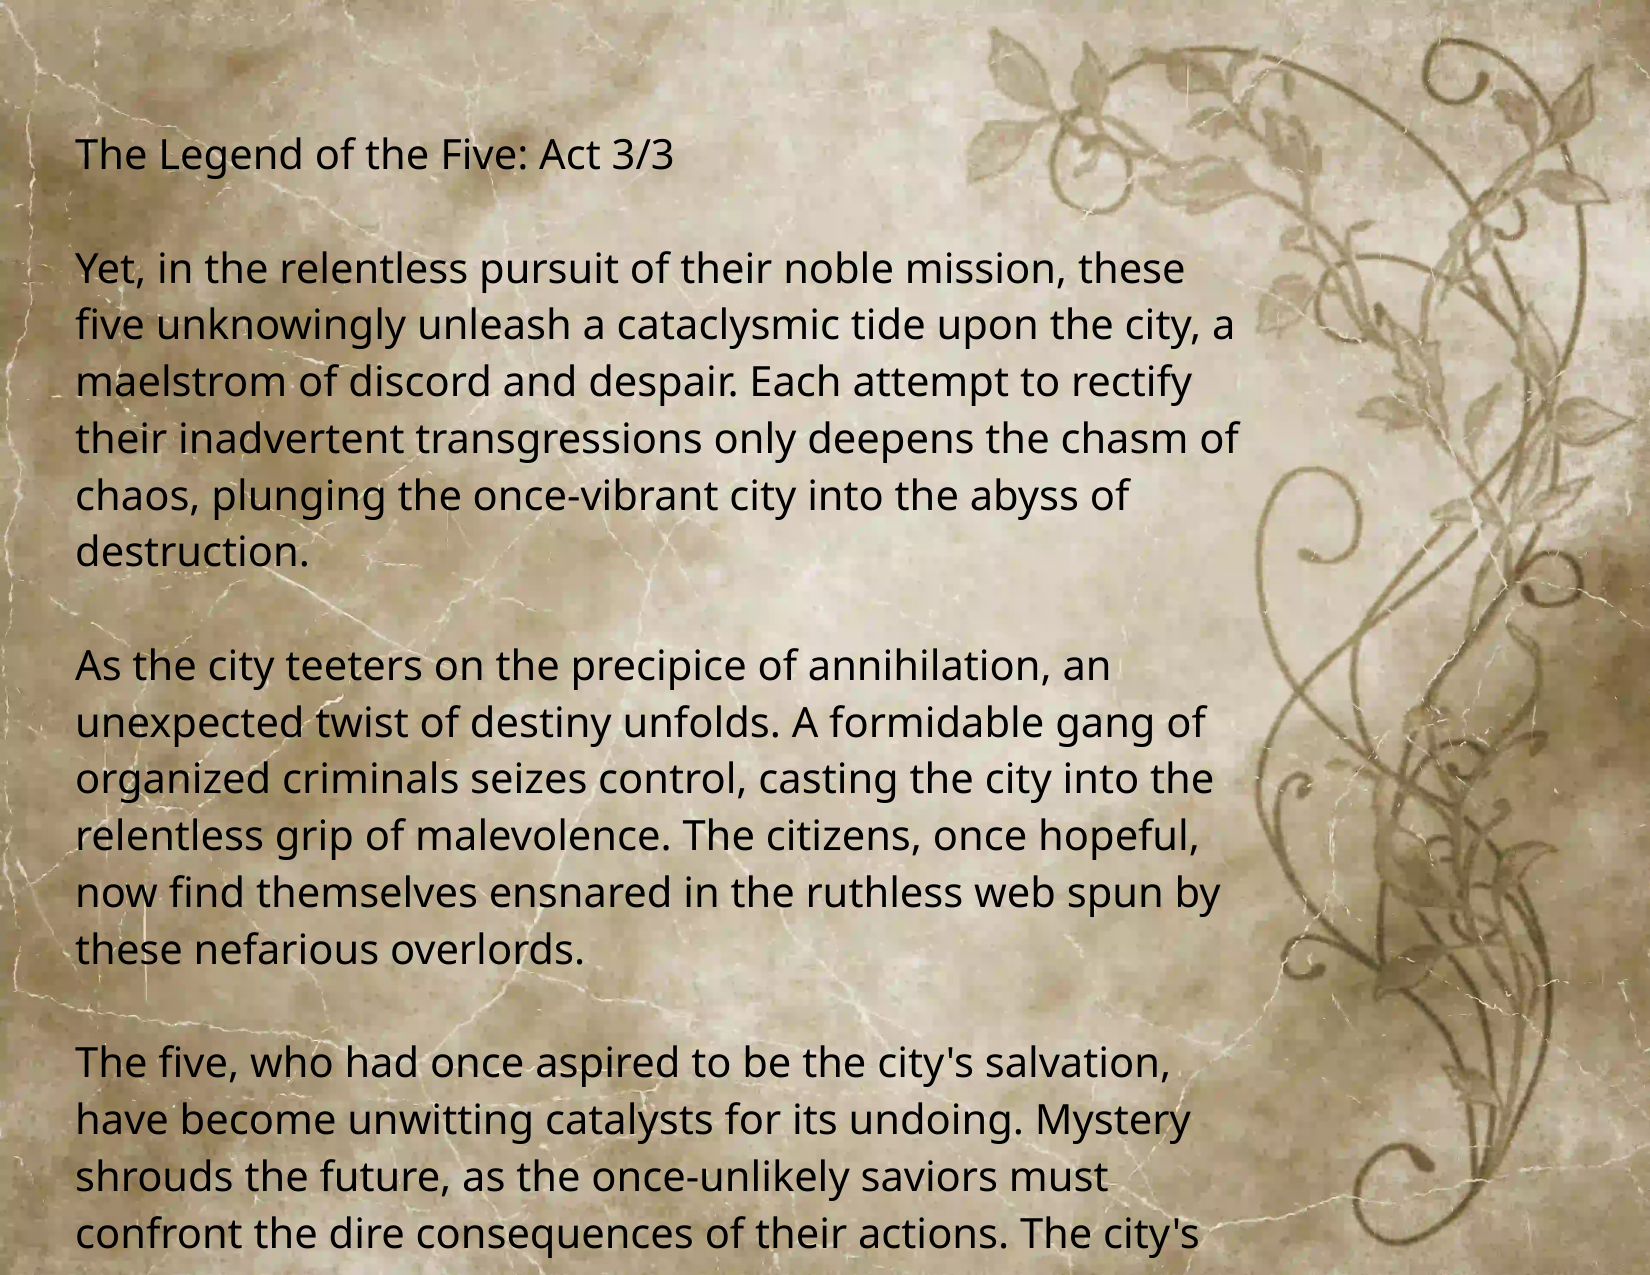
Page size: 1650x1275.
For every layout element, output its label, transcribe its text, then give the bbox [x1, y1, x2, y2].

text Yet, in the relentless pursuit of their noble mission, these five unknowingly unleash a cataclysmic tide upon the city, a maelstrom of discord and despair. Each attempt to rectify their inadvertent transgressions only deepens the chasm of chaos, plunging the once-vibrant city into the abyss of destruction. [75, 238, 1256, 579]
text The Legend of the Five: Act 3/3 [75, 125, 1256, 182]
text The five, who had once aspired to be the city's salvation, have become unwitting catalysts for its undoing. Mystery shrouds the future, as the once-unlikely saviors must confront the dire consequences of their actions. The city's [75, 1033, 1256, 1260]
picture [0, 0, 1650, 1275]
text As the city teeters on the precipice of annihilation, an unexpected twist of destiny unfolds. A formidable gang of organized criminals seizes control, casting the city into the relentless grip of malevolence. The citizens, once hopeful, now find themselves ensnared in the ruthless web spun by these nefarious overlords. [75, 636, 1256, 976]
